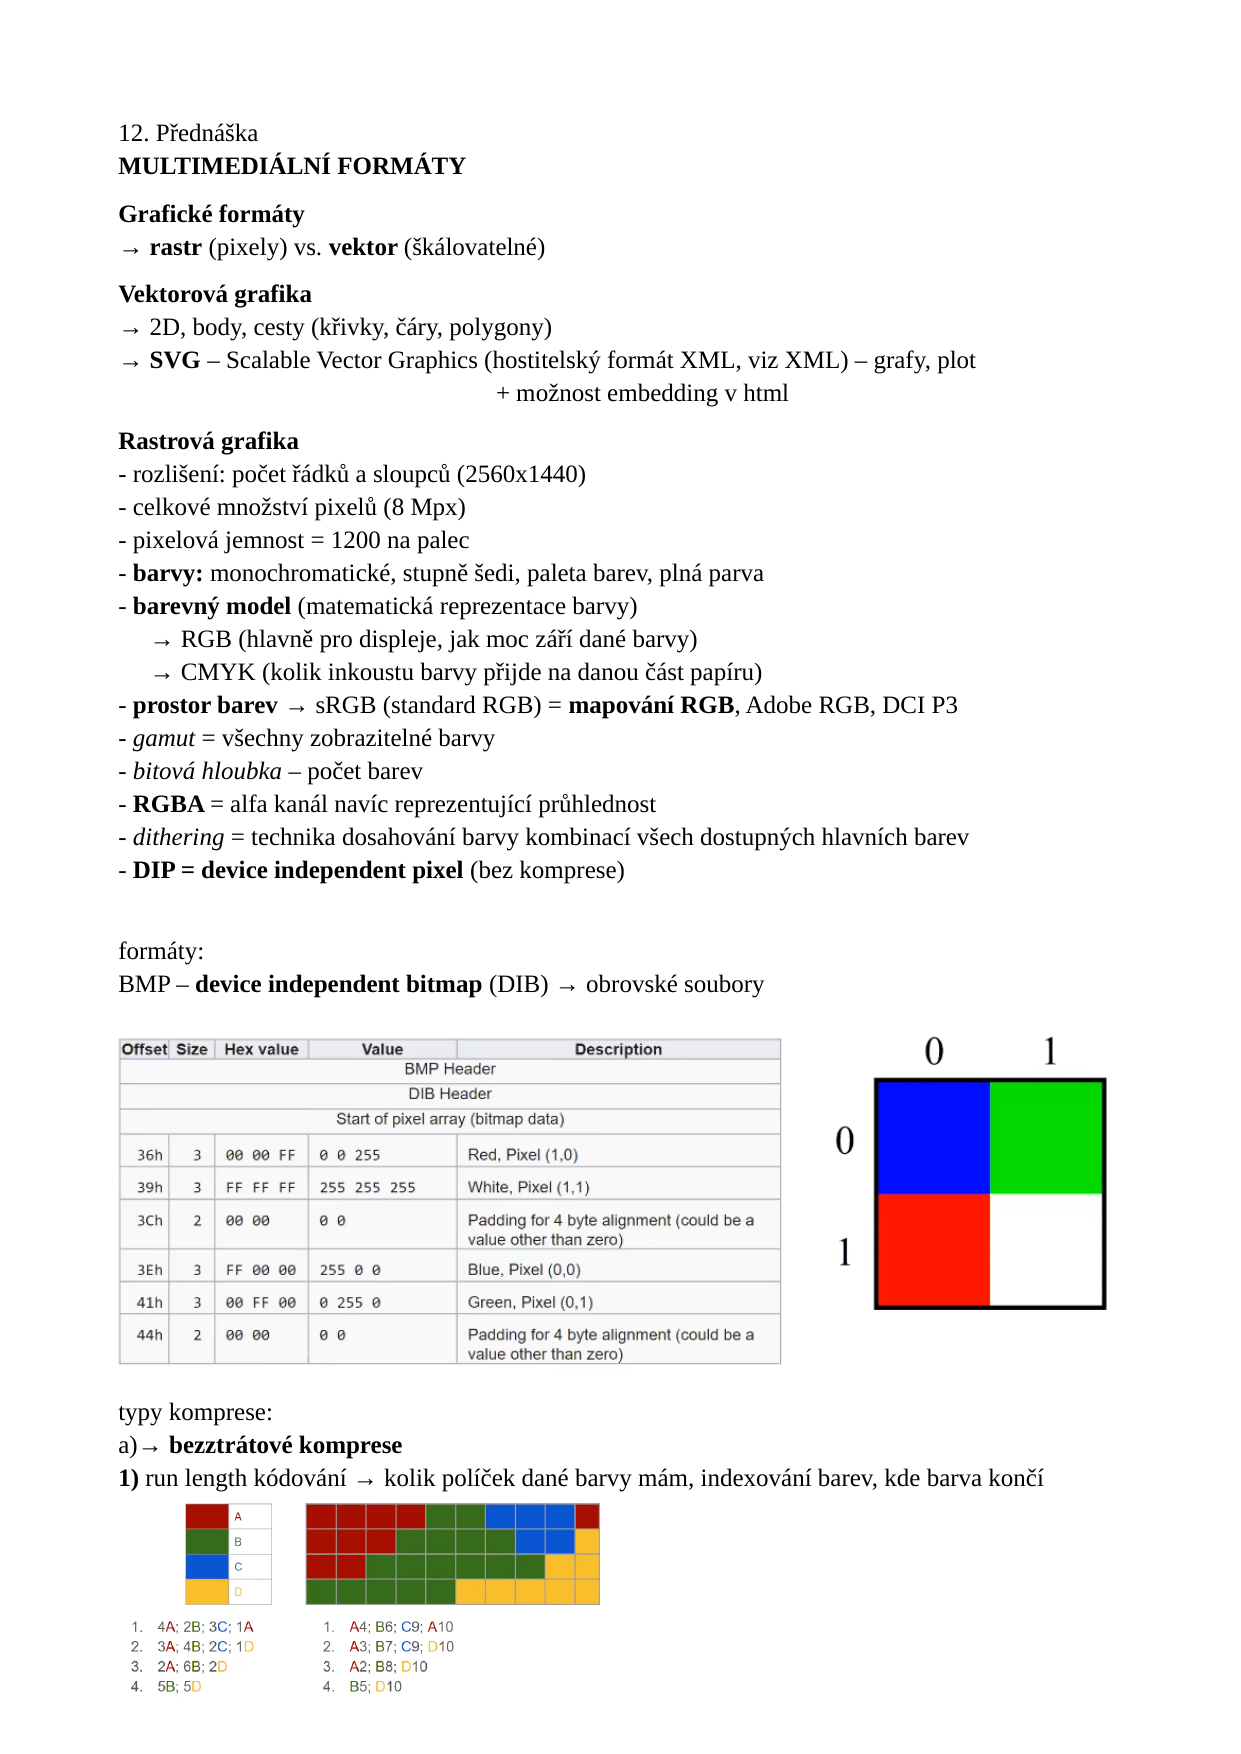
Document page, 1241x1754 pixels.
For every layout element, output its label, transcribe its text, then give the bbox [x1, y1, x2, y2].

text Grafické formáty → rastr (pixely) vs. vektor (škálovatelné) [118, 199, 1122, 261]
picture [109, 1012, 1114, 1381]
text Vektorová grafika → 2D, body, cesty (křivky, čáry, polygony) → SVG – Scalable Vector Graphics (hostitelský formát XML, viz XML) – grafy, plot + možnost embedding v html [118, 279, 1122, 407]
text typy komprese: a)→ bezztrátové komprese 1) run length kódování → kolik políček dané barvy mám, indexování barev, kde barva končí [118, 1397, 1122, 1492]
text Rastrová grafika - rozlišení: počet řádků a sloupců (2560x1440) - celkové množství pixelů (8 Mpx) - pixelová jemnost = 1200 na palec - barvy: monochromatické, stupně šedi, paleta barev, plná parva - barevný model (matematická reprezentace barvy) → RGB (hlavně pro displeje, jak moc září dané barvy) → CMYK (kolik inkoustu barvy přijde na danou část papíru) - prostor barev → sRGB (standard RGB) = mapování RGB, Adobe RGB, DCI P3 - gamut = všechny zobrazitelné barvy - bitová hloubka – počet barev - RGBA = alfa kanál navíc reprezentující průhlednost - dithering = technika dosahování barvy kombinací všech dostupných hlavních barev - DIP = device independent pixel (bez komprese) [118, 426, 1122, 917]
picture [123, 1496, 625, 1706]
text 12. Přednáška MULTIMEDIÁLNÍ FORMÁTY [118, 118, 1122, 180]
text formáty: BMP – device independent bitmap (DIB) → obrovské soubory [118, 936, 1122, 998]
